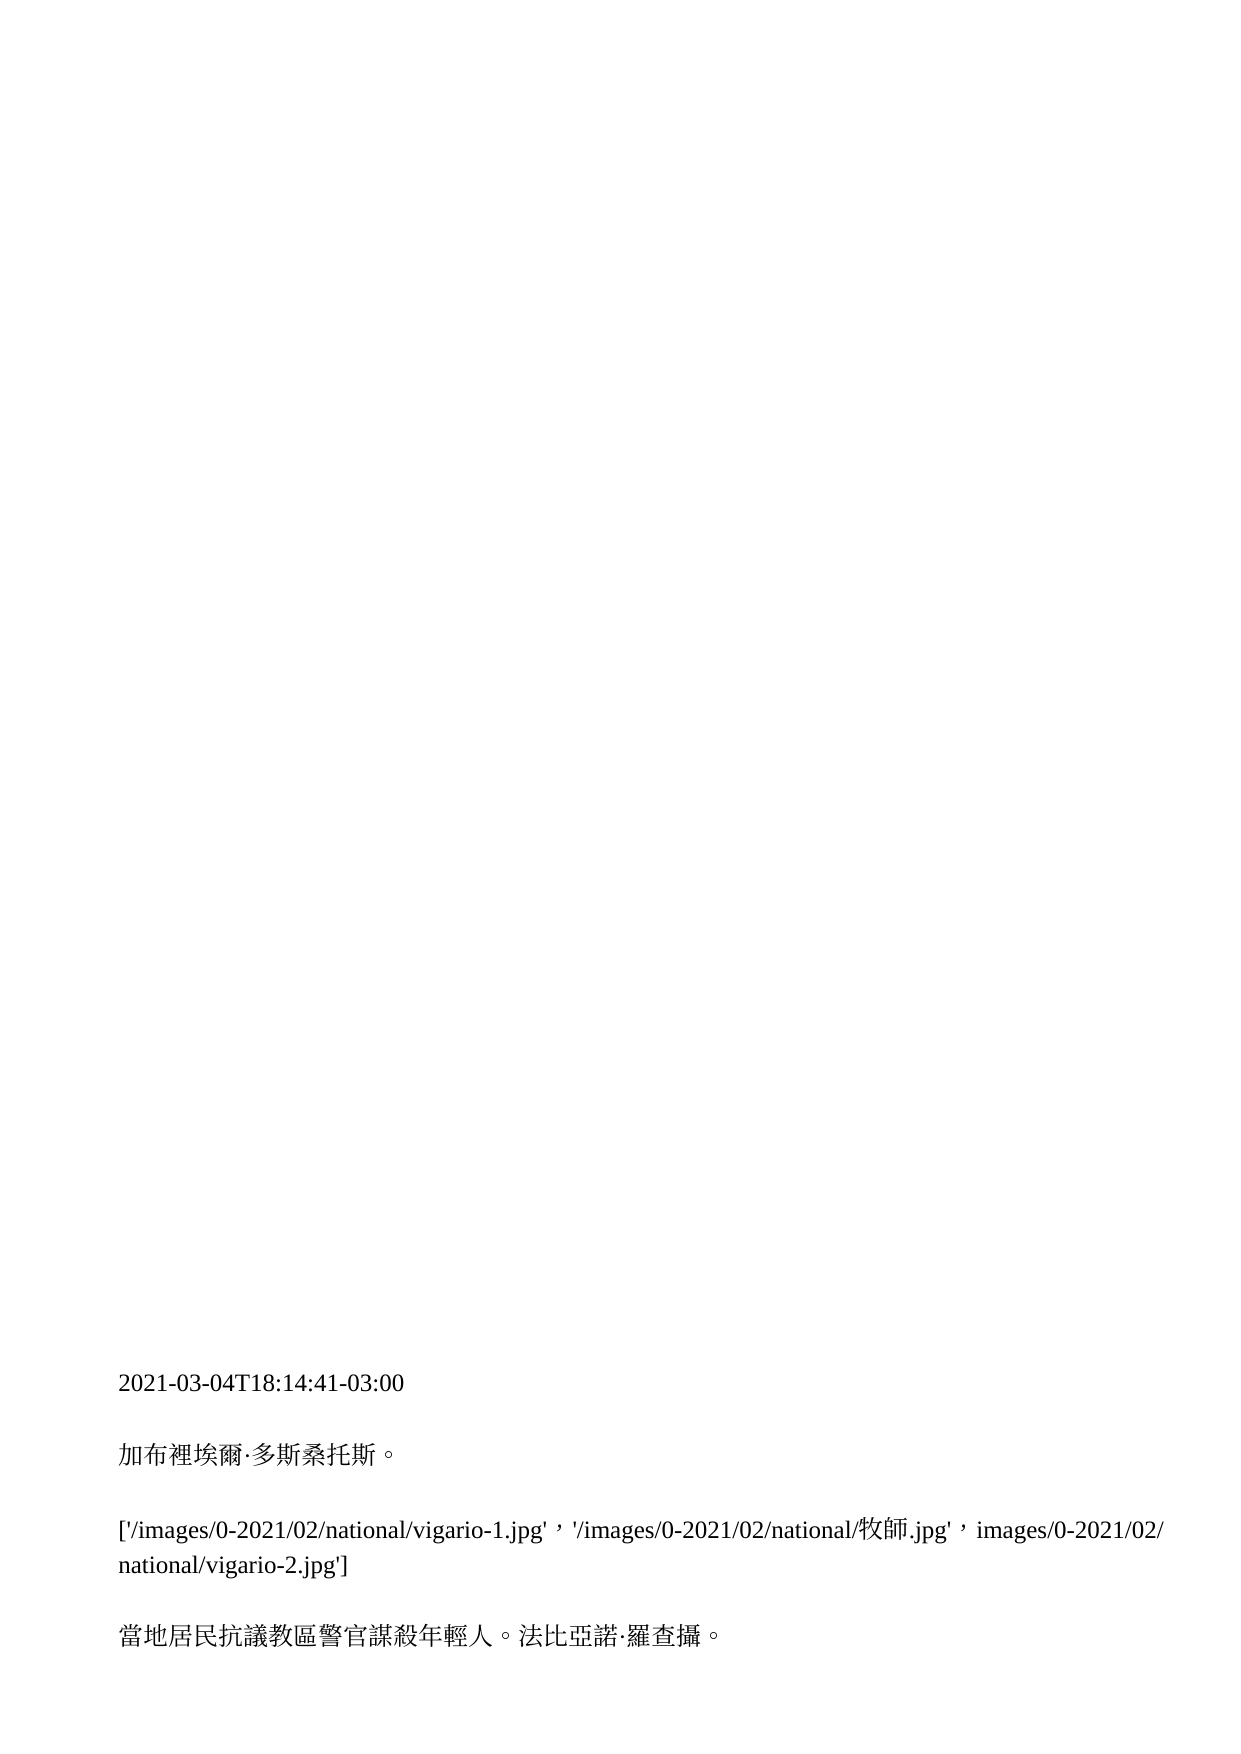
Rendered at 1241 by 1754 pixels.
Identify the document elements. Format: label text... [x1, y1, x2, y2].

text 2021-03-04T18:14:41-03:00 加布裡埃爾·多斯桑托斯。 ['/images/0-2021/02/national/vigario-1.jpg'，'/images/0-2021/02/national/牧師.jpg'，images/0-2021/02/national/vigario-2.jpg'] 當地居民抗議教區警官謀殺年輕人。法比亞諾·羅查攝。 里約熱內盧北部貧民區教區的居民抗議3月4日發生的一次殺害一名28歲護士的民警行動。這次行動是由第38選區（皮納區）與特別資源協調局（核心）聯合進行的。 警方和媒體壟斷傳播的版本是，打中羅安納·達席爾瓦·佩雷拉（Luana da Silva Pereira）的兩槍，一槍打中頭部，一槍打中內臟，來自人販子，但社交網路上流傳的一段視訊顯示，聯合謀殺案現場的警察為這名工人的死亡提供了一個版本。 RJ：在教區，另一個憲兵作戰行動發生了。在他們謀殺了護士盧安娜之後，議員們安排了這次演講，使他們免於犯罪。當地居民對此表示抗議。大法官福斯pic.twitter.com/yctfIGOcvQ新民主主義（@journaland）2021年3月4日 面對這種對窮人和窮困潦倒的人的殘酷對待，貧民窟居民立即上街抗議國家工作人員，並關閉了牧師街上的武館。警察是膽小鬼，他們用橡皮子彈和催淚彈襲擊憤怒的群眾。 造成盧安娜受害的行動開始於早上7點左右，當時人們都去上班了。在管理里約熱內盧被打撈的鐵路系統的私人公司的要求下，民事和軍事警察進入了貧民窟，這家公司是超級逃稅者。 經銷商打電話報警說，人販子在鐵路線附近聚攏菸嘴，然而Supervia與警方勾結的行動危及了數百人的生命，槍擊發生時，這些人正在Vicar General station的火車上。據乘客自己說，為了不被射殺，他們不得不躺在火車的地面上。其他人則躲在盧卡斯的遊行車站內。 “我們躺在停了兩個多小時的火車上。我要去橘子園，因為我是護理員。我不能離開這裡。我很害怕。我告訴聖徒克勞迪婭·裡賈娜我在火車裡。 “工程師跑了。他讓我們下去，讓乘客一個人呆著。叫我們下車是一件粗心的事。 警察在鐵路上巡邏。 為盧安娜伸張正義 盧安娜獨自一人和9歲的女兒生活在一起，沒有父母。她對朋友和鄰居們的記憶將是那個努力工作養家的掙扎的年輕女子。盧安娜是一位單身母親，畢業後是一名護士，她被殺不是因為她在預防冠狀病毒方面的行動，而是因為里約熱內盧凶殘的恐怖警察所犯下的國家暴力行為。 盧安娜是另一位年輕的黑人婦女和貧民窟居民，她的生活被另一個總理在里約的種族滅絕行動切斷。照片：複製品。 卡羅萊恩·席爾瓦的莫雷拉受孕是盧安娜的便盆。據她說，民警進來向社群開槍，據她說，警方拒絕讓受害人獲救。 “他們從上城進入。盧安娜離開了房子，他們肯定在門口，開了兩槍。他們不讓她保釋，到目前為止，她躺在地板上，女兒睡著了，她在外面蒙著臉，所以她看不見。她女兒不知道死亡。他以為他在工作。她是個戰士，勤奮，一個人照顧女兒。” 她的朋友還告訴她，盧安娜剛剛從困擾巴西社群居民的疾病Covid-19中康復：“她剛剛打敗了Covid-19，幾天前還離開了女兒，現在她死了。盧安娜沒有父母，現在她留下了一個漂亮的女兒。” 無產階級公園牧師社群協會主席盧齊內德·維埃拉·德蘇扎（Luzineide Vieira de Souza）報告說，盧安娜在社群裡很有名，被殘忍地殺害：“盧安娜是一個工人家庭的母親，被懦夫殺害。他們到處開槍。事情發生時還不到早上7點。這個女孩在社群裡出生長大。他不配這樣。” “盧安娜學習，畢業，現在就這樣死了？這是不可接受的。她是個戰士，獨自撫養一個女兒。警察來了，殺了人，然後把責任推到壞人身上？她在非洲雷鬼學校工作，畢業後為女兒過上更好的生活。這就是她想要的。“她正要離開家，”理髮師喬伊斯·貢扎加說。 盧安納的朋友瑪西婭·帕特里夏（Marcia Patricia）批評了警方的行動：“早上他們進來開槍。她是一個居民，一個家庭母親。在大流行中我們不能工作，我們不能做任何事，但他們可以來這裡殺人。社群很憤怒。你不知道你在做什麼：他們來了，他們殺了我們，他們對我們做了很多事。他們在壓迫居民。” [118, 1335, 1181, 1686]
